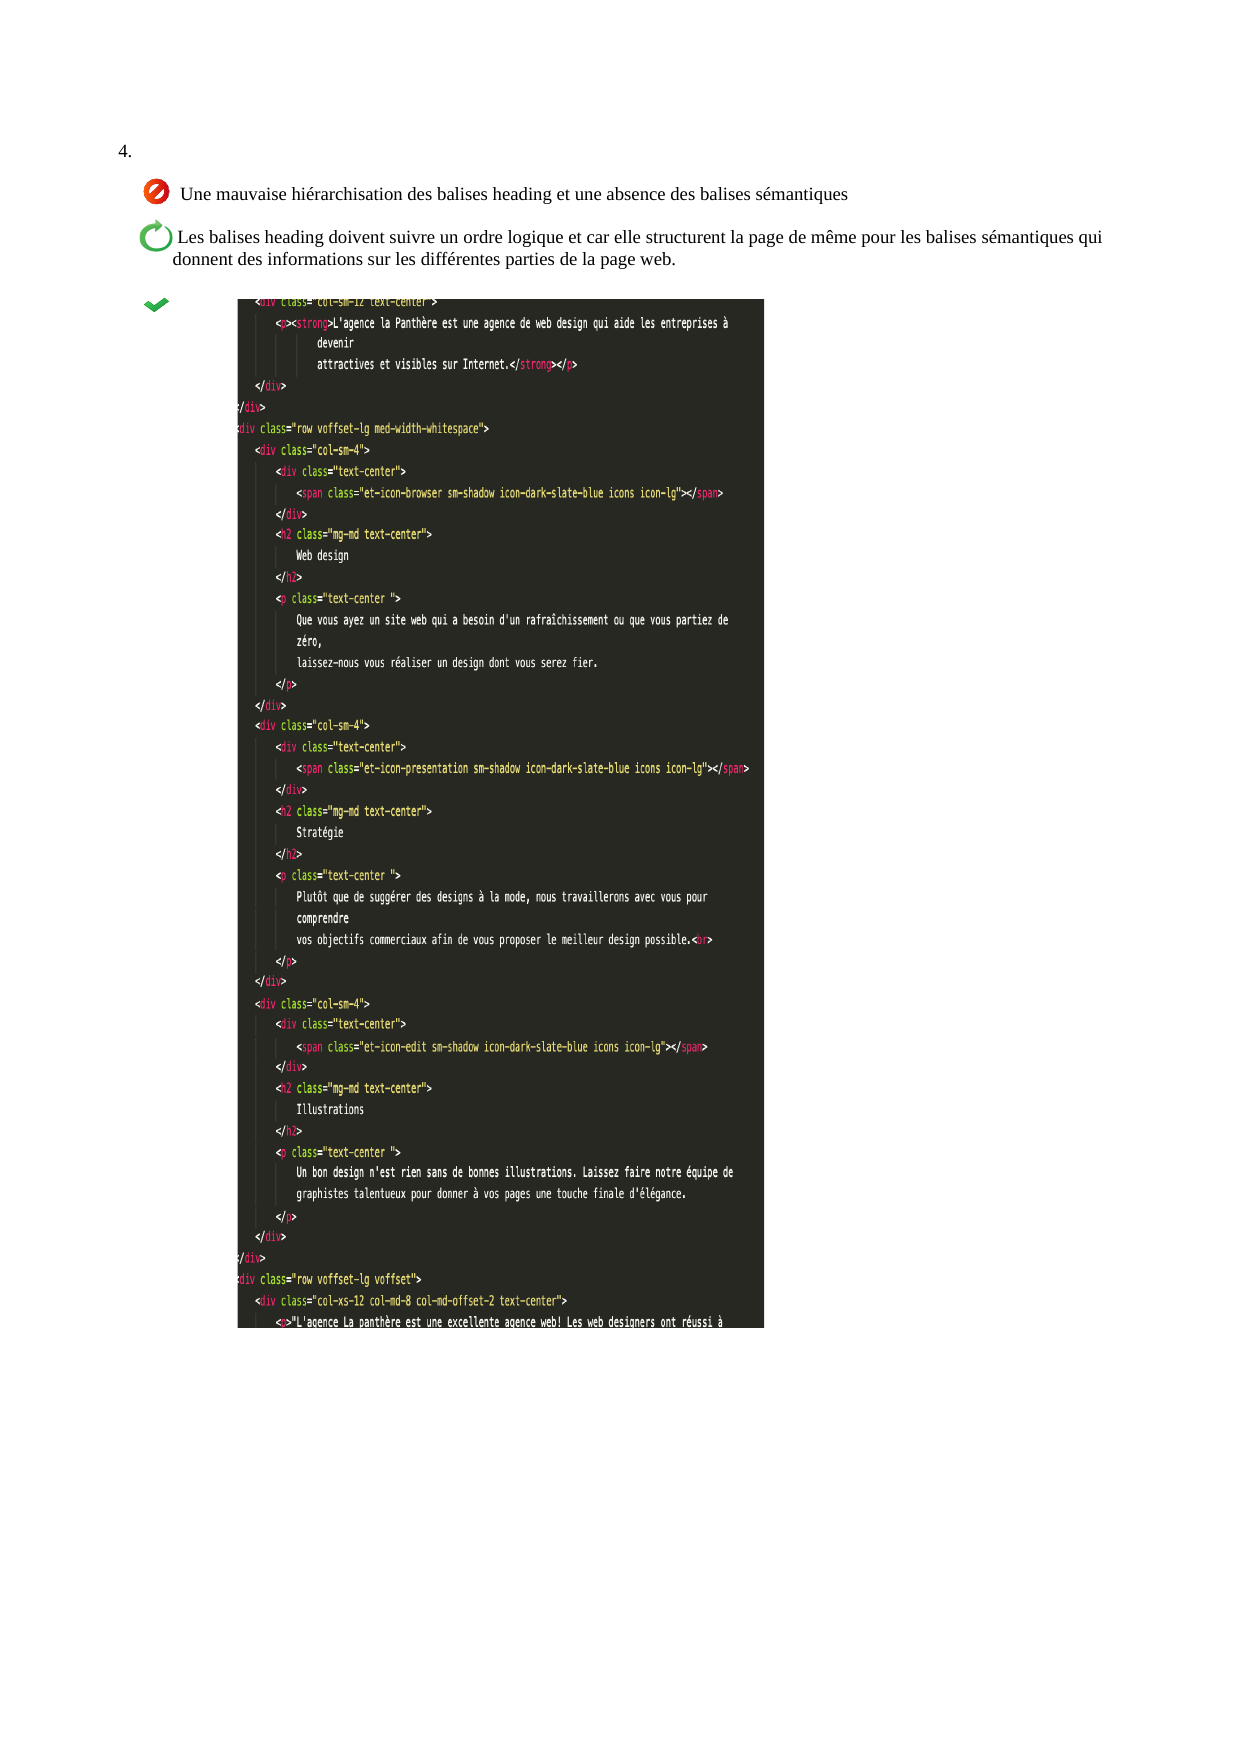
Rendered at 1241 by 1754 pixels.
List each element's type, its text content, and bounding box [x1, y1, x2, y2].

text Une mauvaise hiérarchisation des balises heading et une absence des balises sémantiques [163, 183, 1122, 204]
picture [139, 219, 173, 252]
picture [237, 299, 765, 1328]
text Les balises heading doivent suivre un ordre logique et car elle structurent la page de même pour les balises sémantiques qui donnent des informations sur les différentes parties de la page web. [118, 226, 1122, 269]
text 4. [118, 140, 1122, 161]
